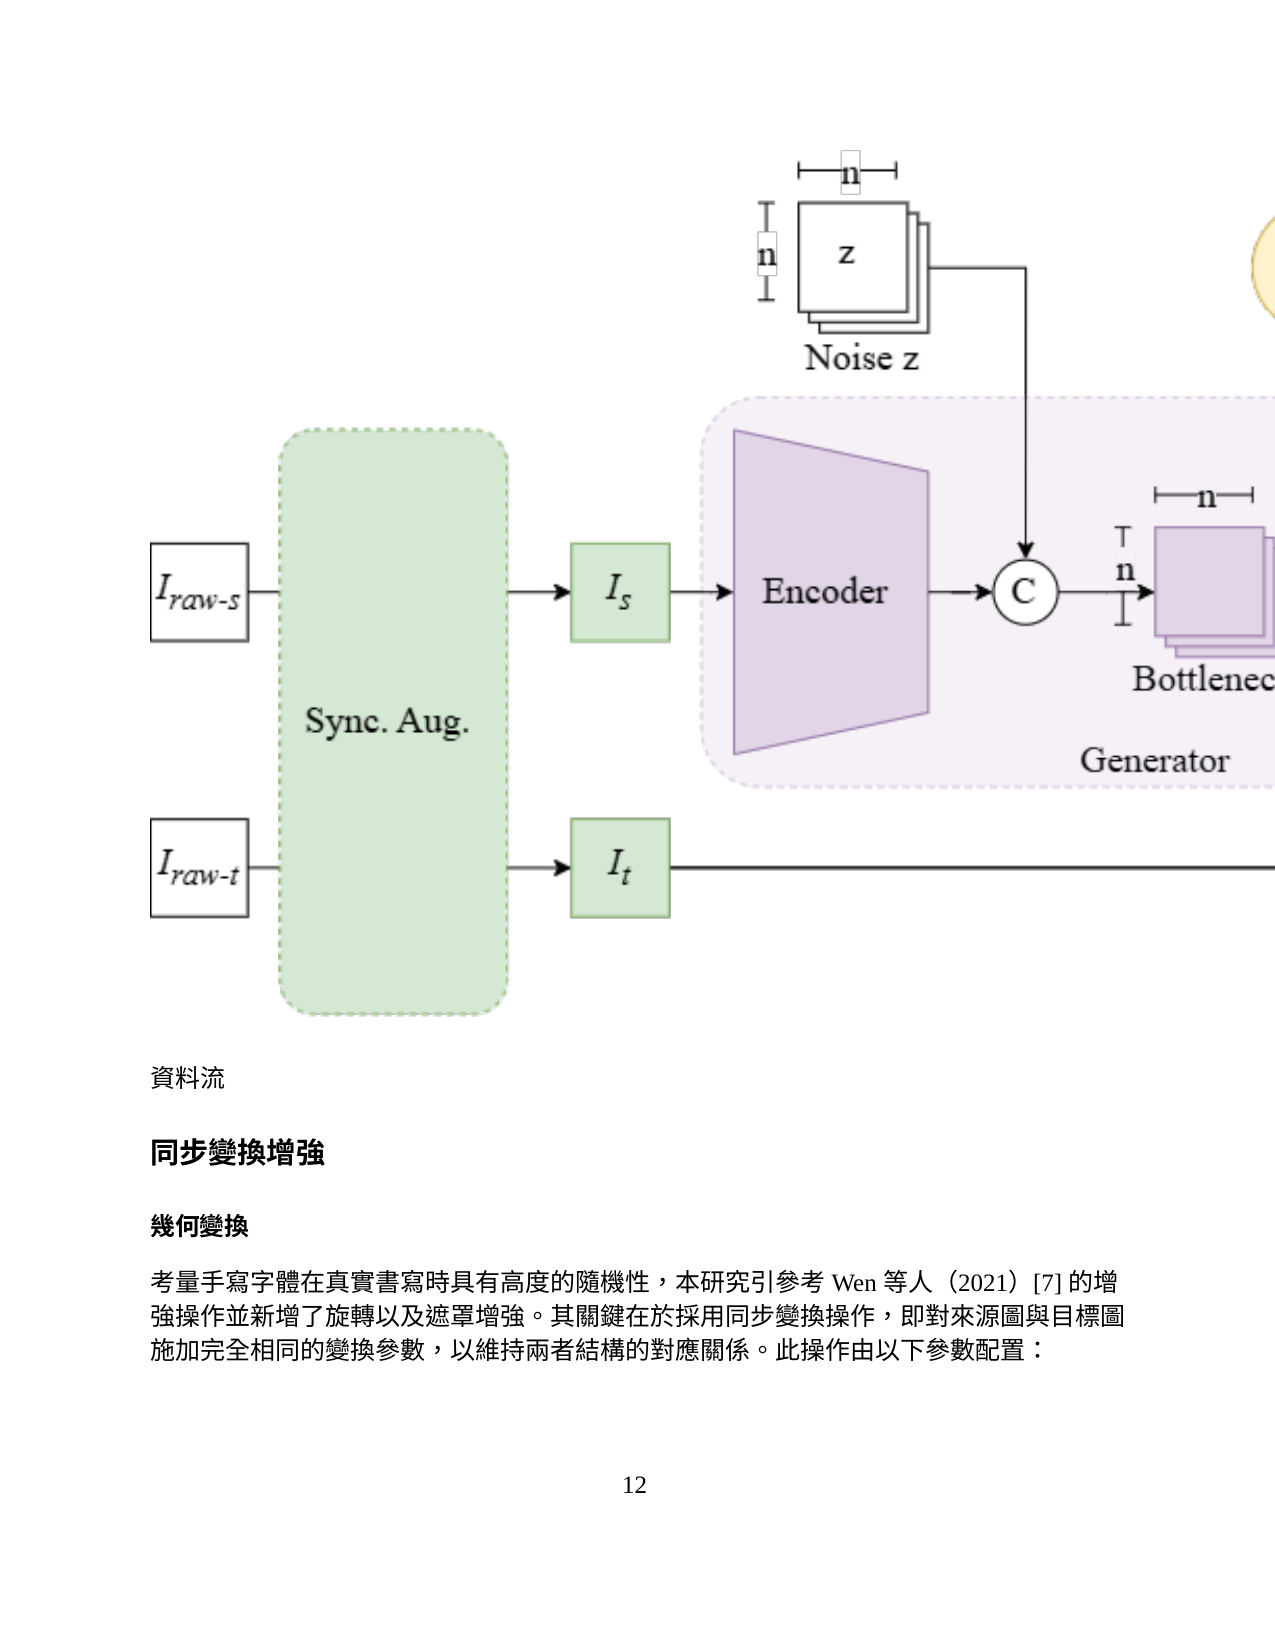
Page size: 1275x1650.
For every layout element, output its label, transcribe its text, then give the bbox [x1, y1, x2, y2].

picture [150, 150, 1275, 1048]
text 考量手寫字體在真實書寫時具有高度的隨機性，本研究引參考 Wen 等人（2021）[7] 的增強操作並新增了旋轉以及遮罩增強。其關鍵在於採用同步變換操作，即對來源圖與目標圖施加完全相同的變換參數，以維持兩者結構的對應關係。此操作由以下參數配置： [150, 1264, 1125, 1367]
text 資料流 [150, 1060, 1125, 1094]
subtitle 同步變換增強 [150, 1132, 1125, 1172]
subtitle 幾何變換 [150, 1209, 1125, 1243]
